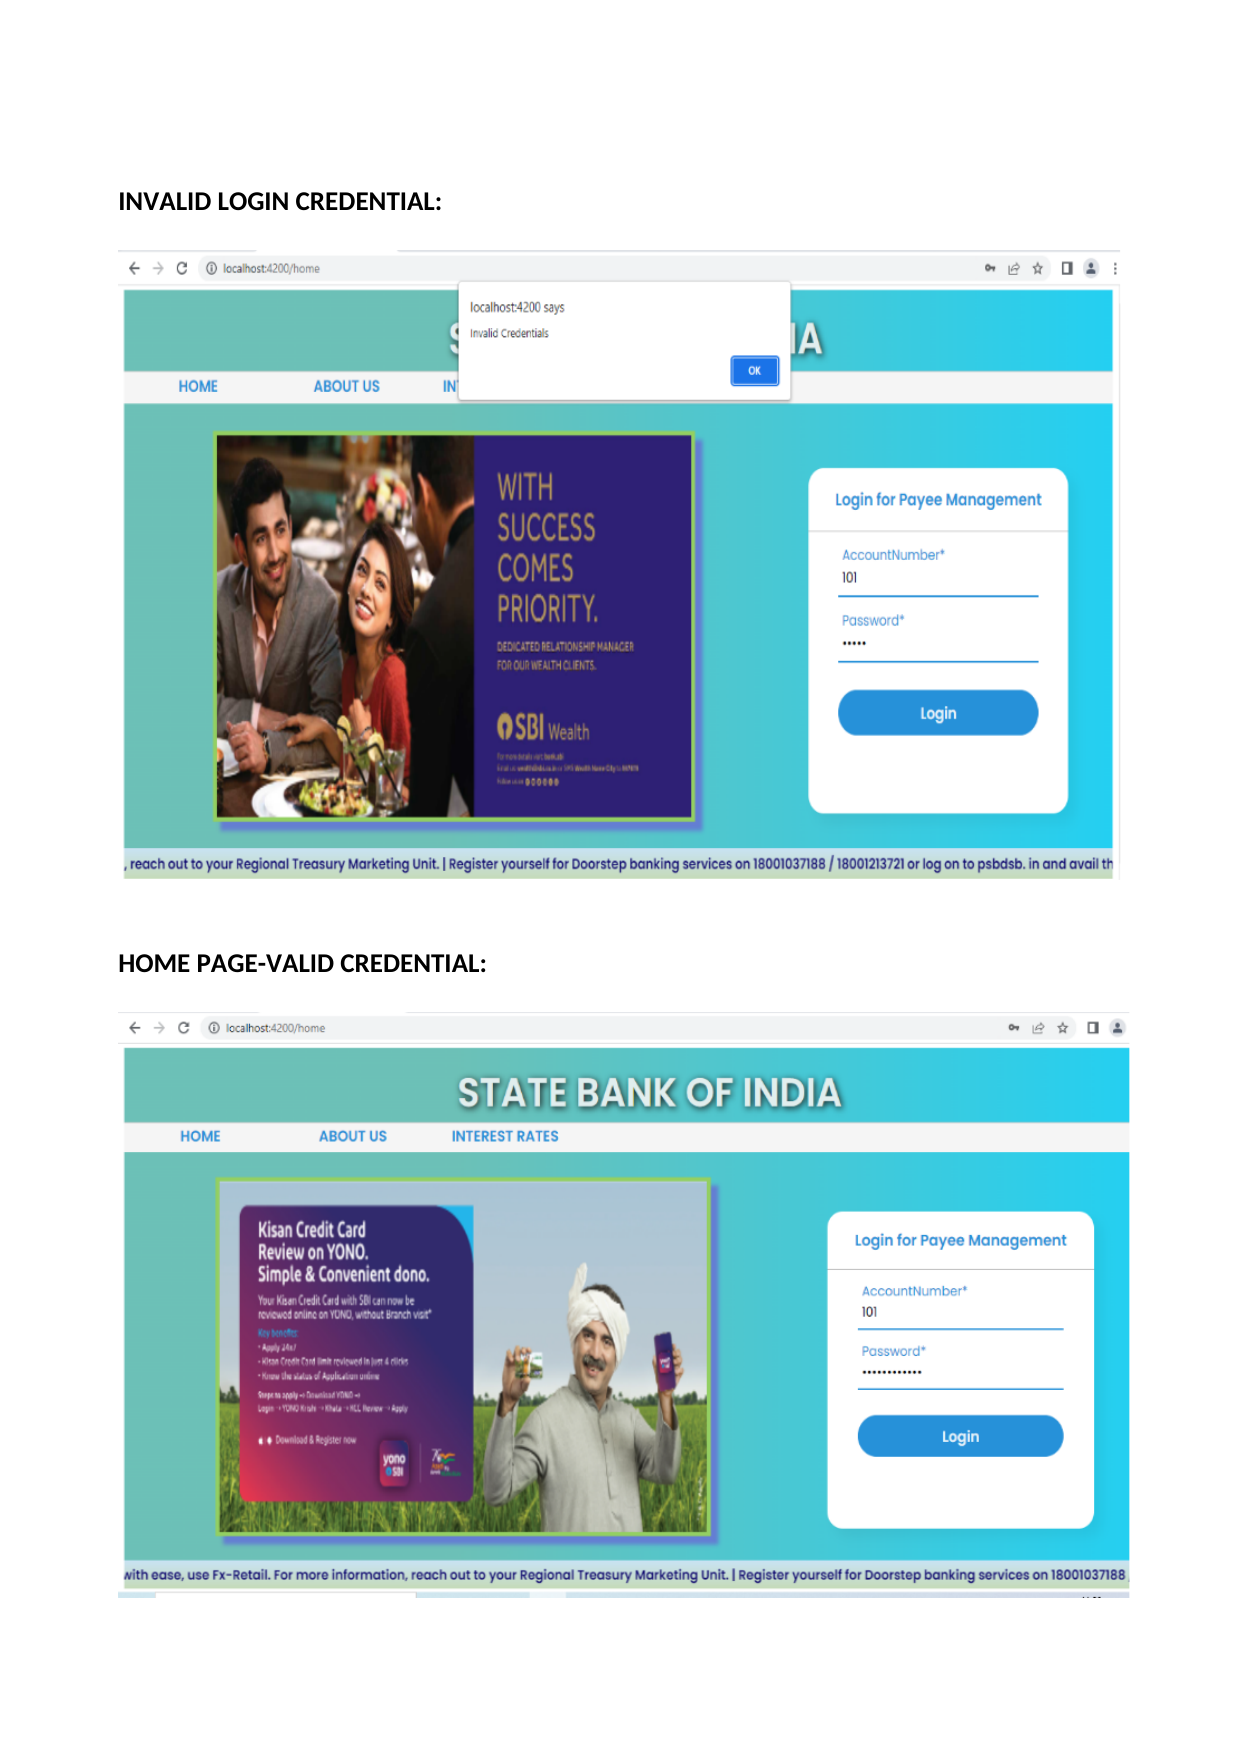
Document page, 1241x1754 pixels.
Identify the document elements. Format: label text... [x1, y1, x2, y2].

text INVALID LOGIN CREDENTIAL: [118, 184, 1122, 217]
text HOME PAGE-VALID CREDENTIAL: [118, 946, 1122, 979]
